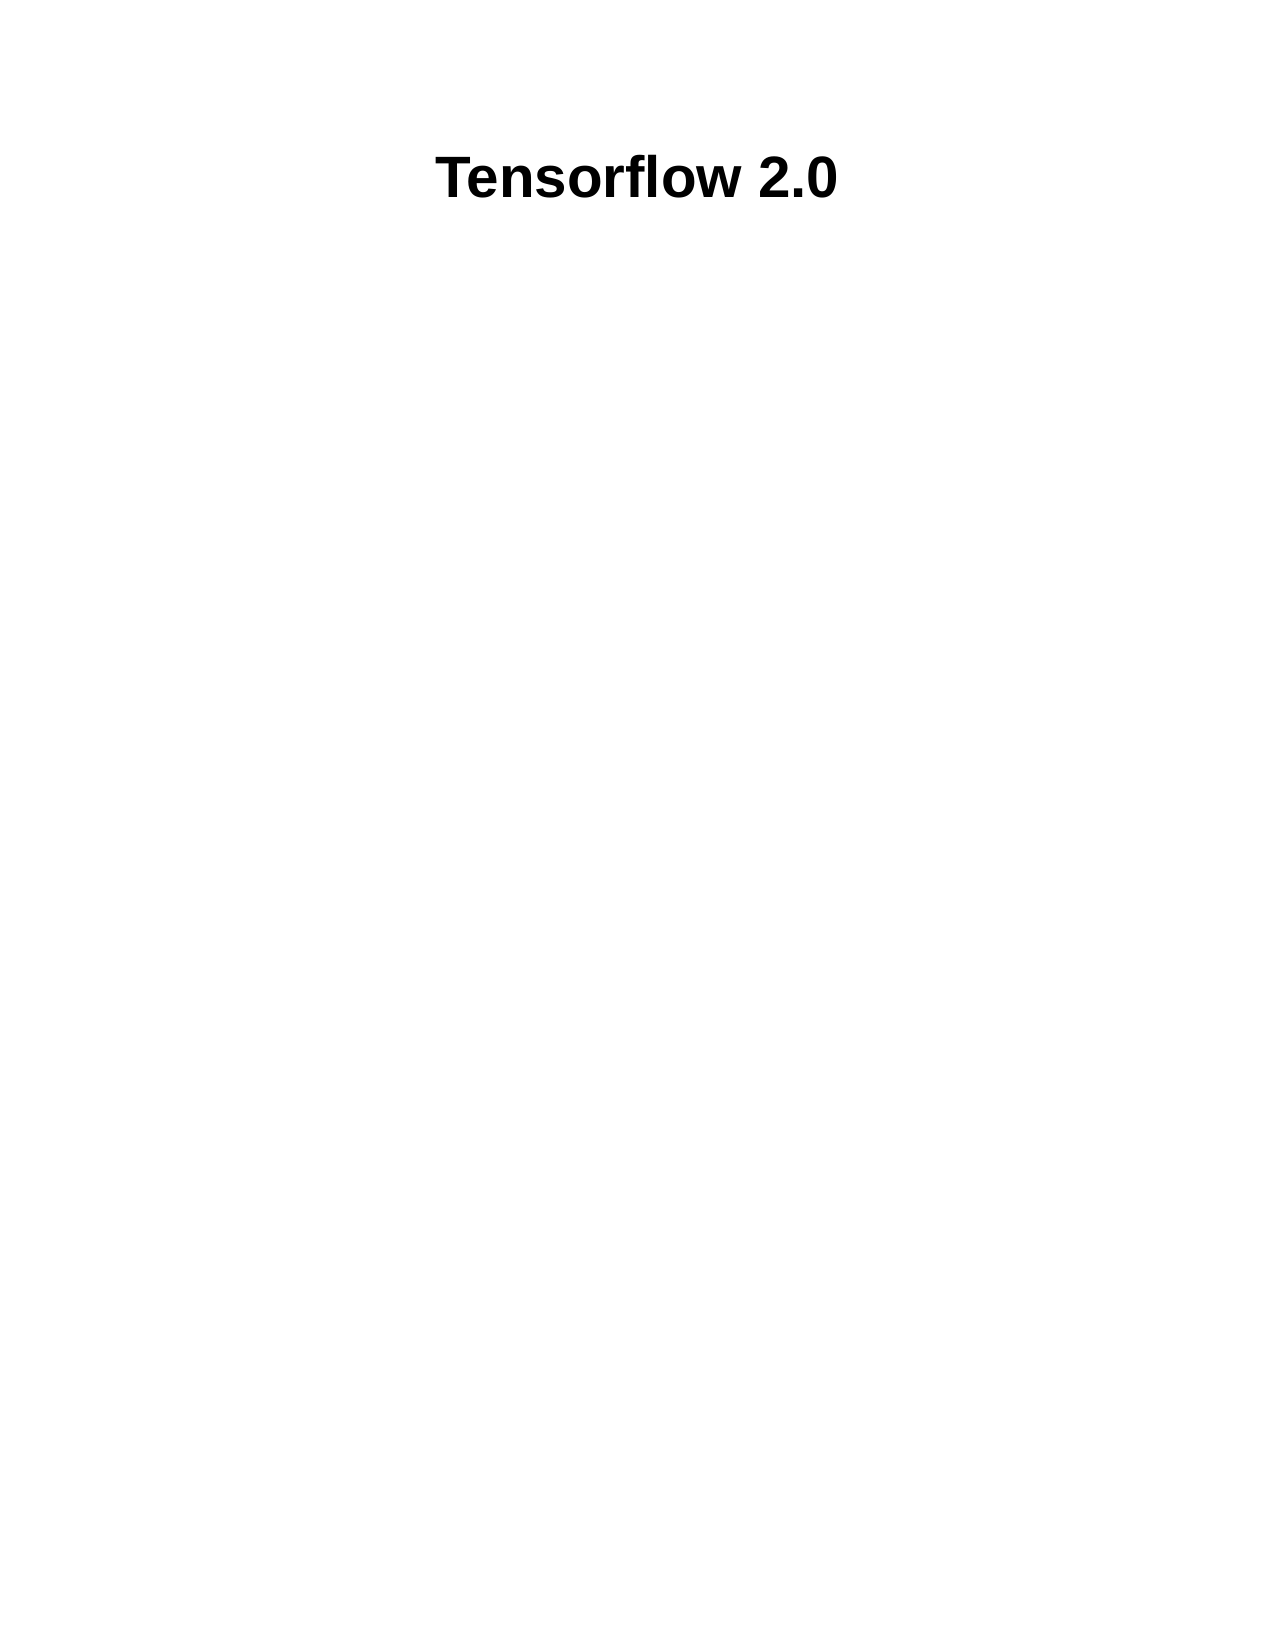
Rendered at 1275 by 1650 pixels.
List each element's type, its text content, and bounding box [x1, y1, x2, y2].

title Tensorflow 2.0 [118, 143, 1157, 210]
